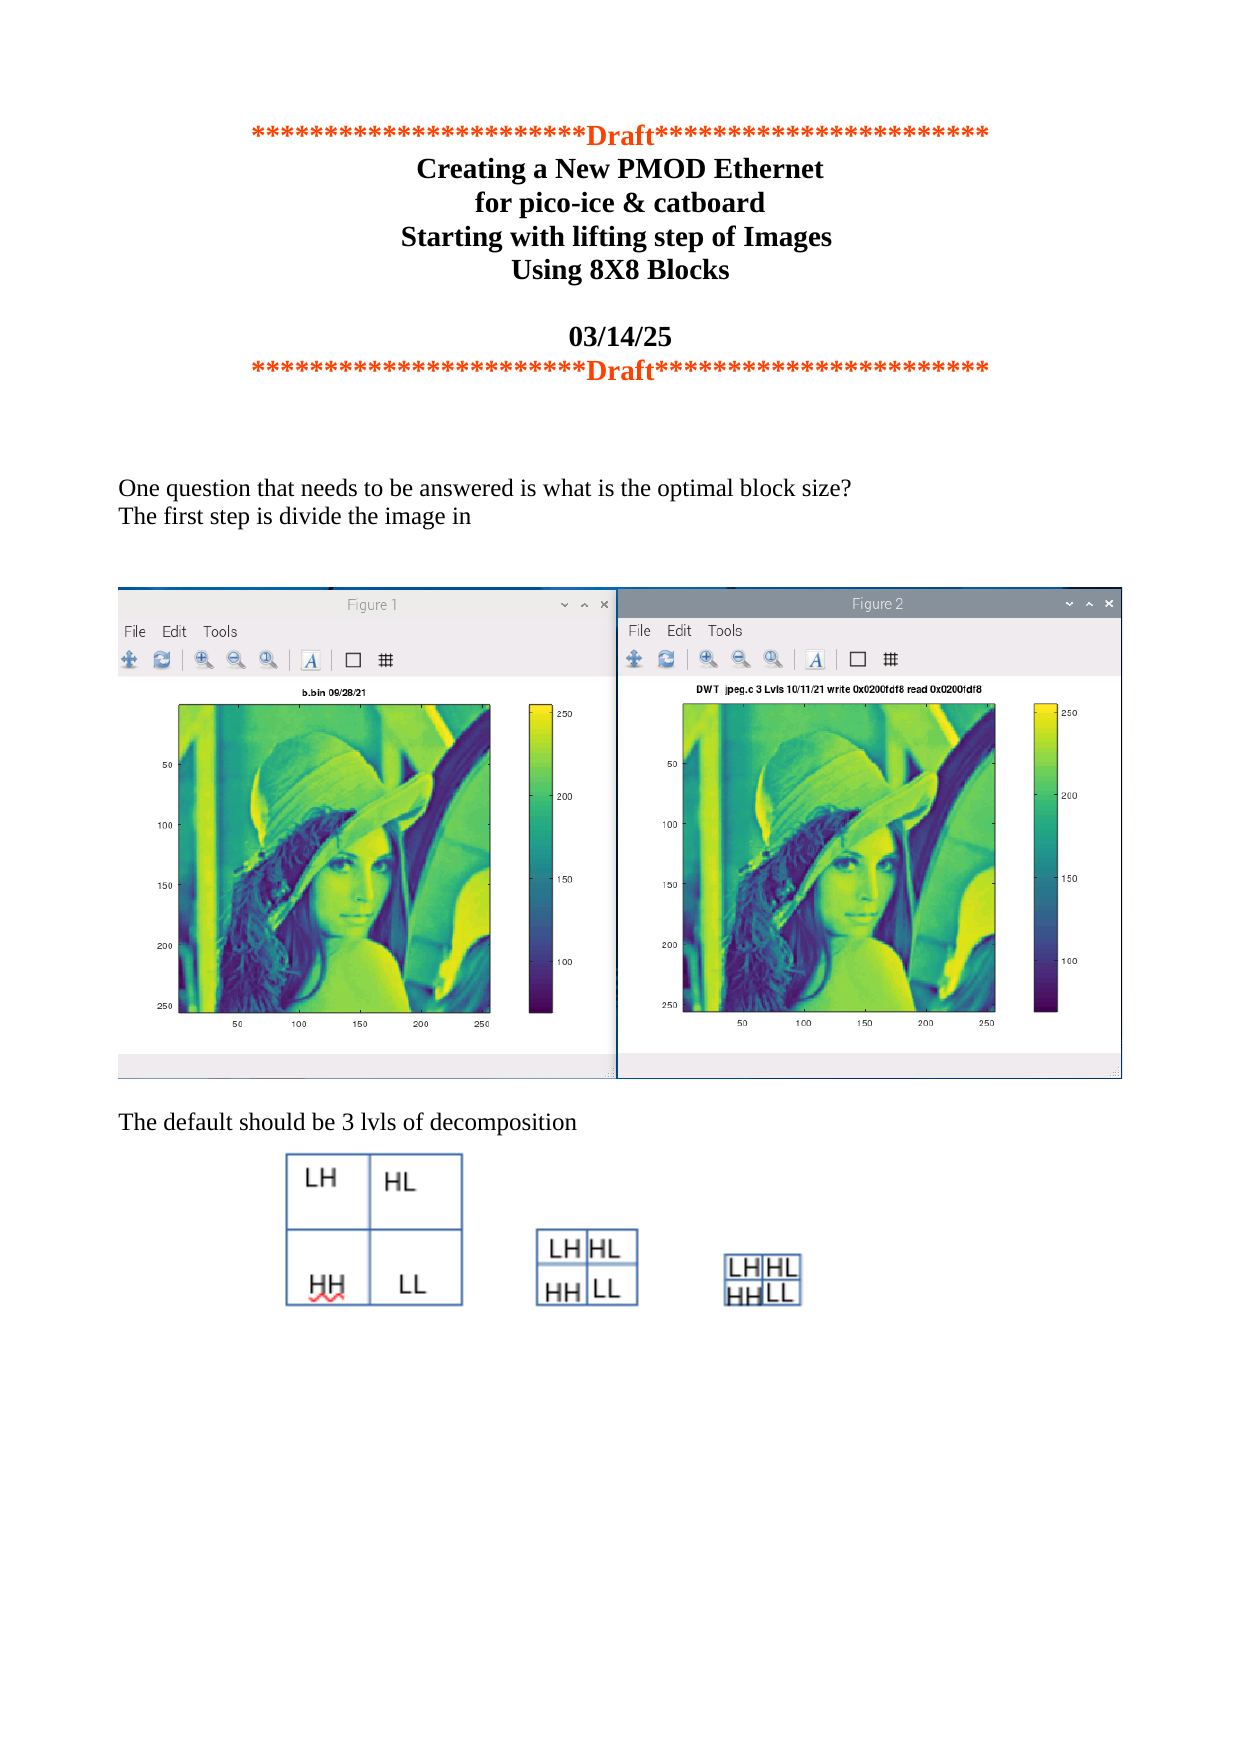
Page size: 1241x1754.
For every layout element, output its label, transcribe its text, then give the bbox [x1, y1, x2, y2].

text Using 8X8 Blocks [118, 252, 1122, 286]
text Starting with lifting step of Images [118, 219, 1122, 252]
text ***********************Draft*********************** [118, 118, 1122, 152]
text The first step is divide the image in [118, 501, 1122, 530]
text 03/14/25 [118, 319, 1122, 353]
text One question that needs to be answered is what is the optimal block size? [118, 473, 1122, 501]
text ***********************Draft*********************** [118, 353, 1122, 386]
text for pico-ice & catboard [118, 185, 1122, 219]
picture [259, 1136, 981, 1363]
text The default should be 3 lvls of decomposition [118, 1107, 1122, 1136]
picture [118, 587, 1123, 1079]
text Creating a New PMOD Ethernet [118, 152, 1122, 185]
